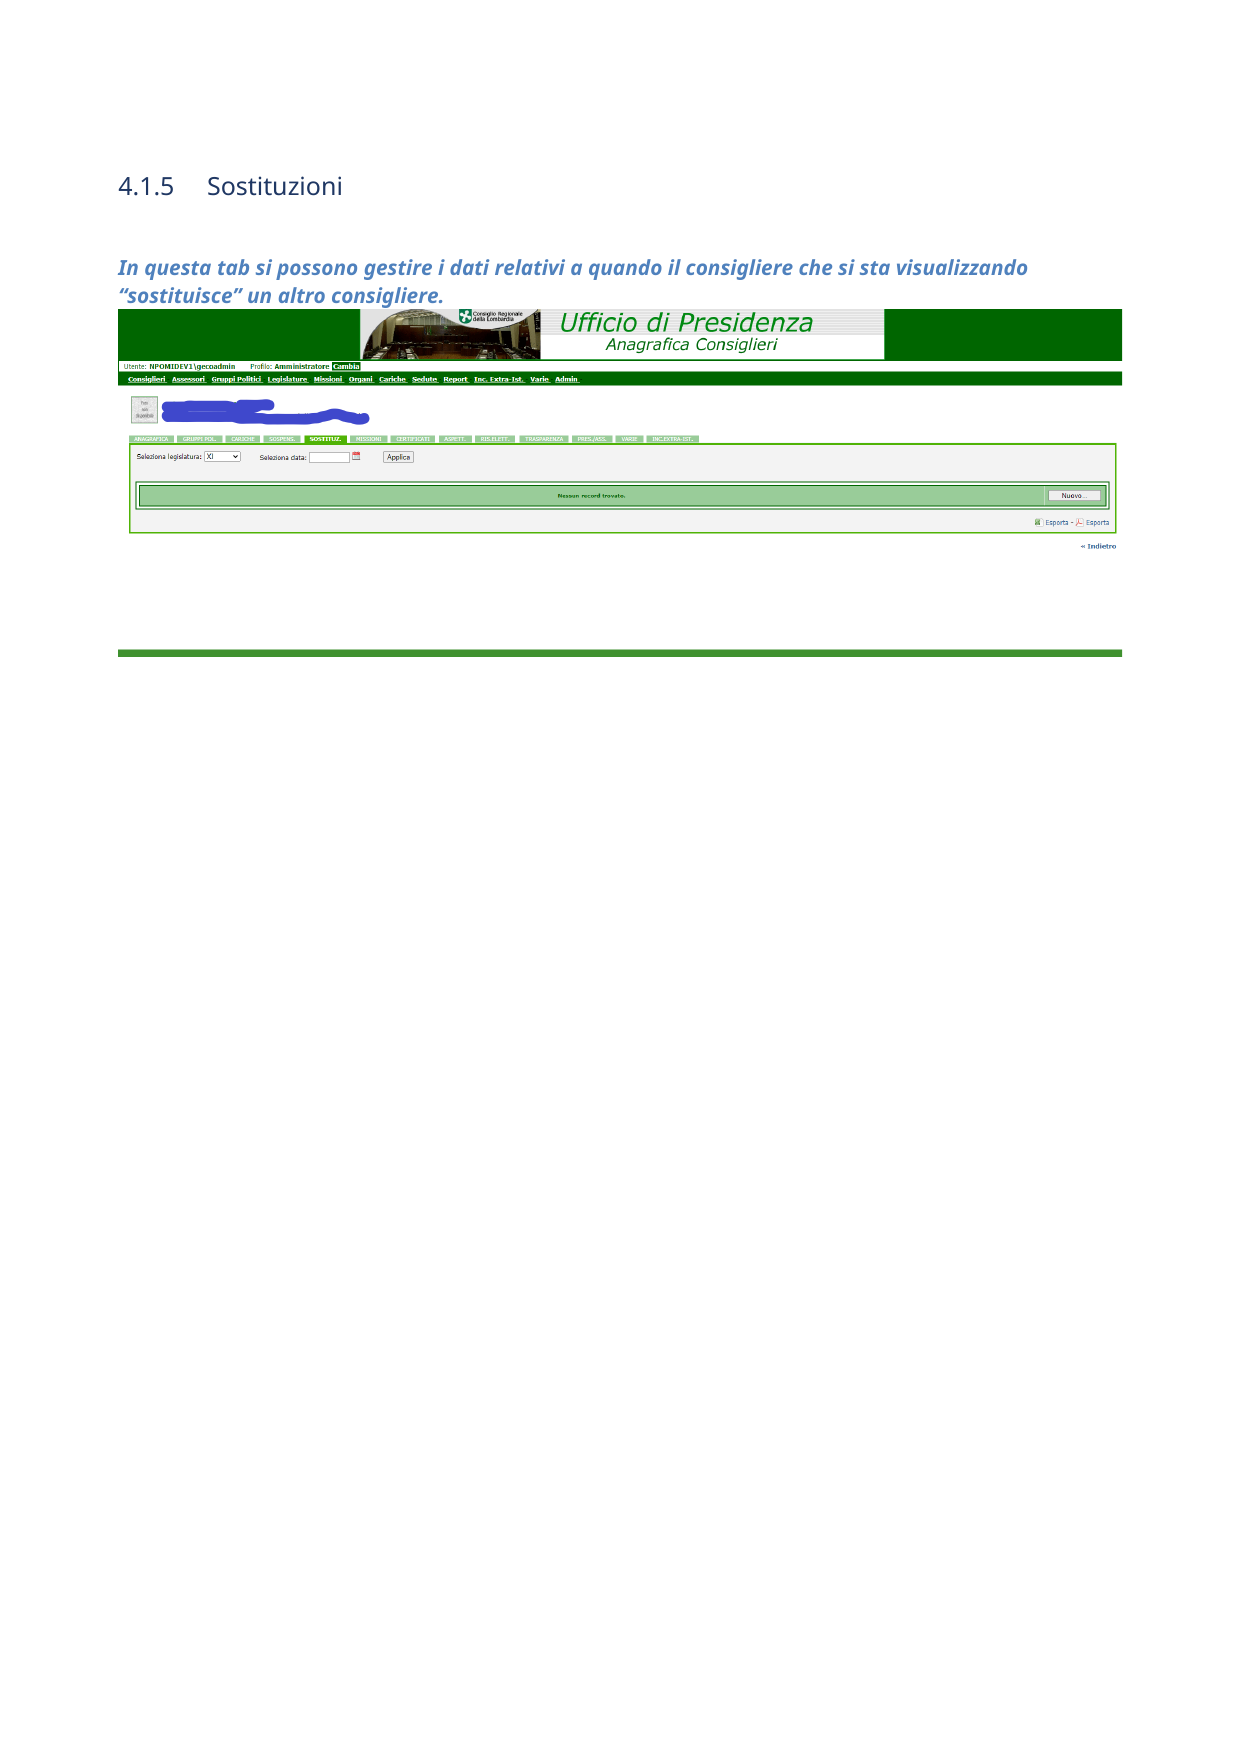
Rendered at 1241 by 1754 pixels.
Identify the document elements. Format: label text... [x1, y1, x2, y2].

list Sostituzioni [118, 168, 1122, 202]
text In questa tab si possono gestire i dati relativi a quando il consigliere che si sta visualizzando “sostituisce” un altro consigliere. [118, 253, 1122, 309]
